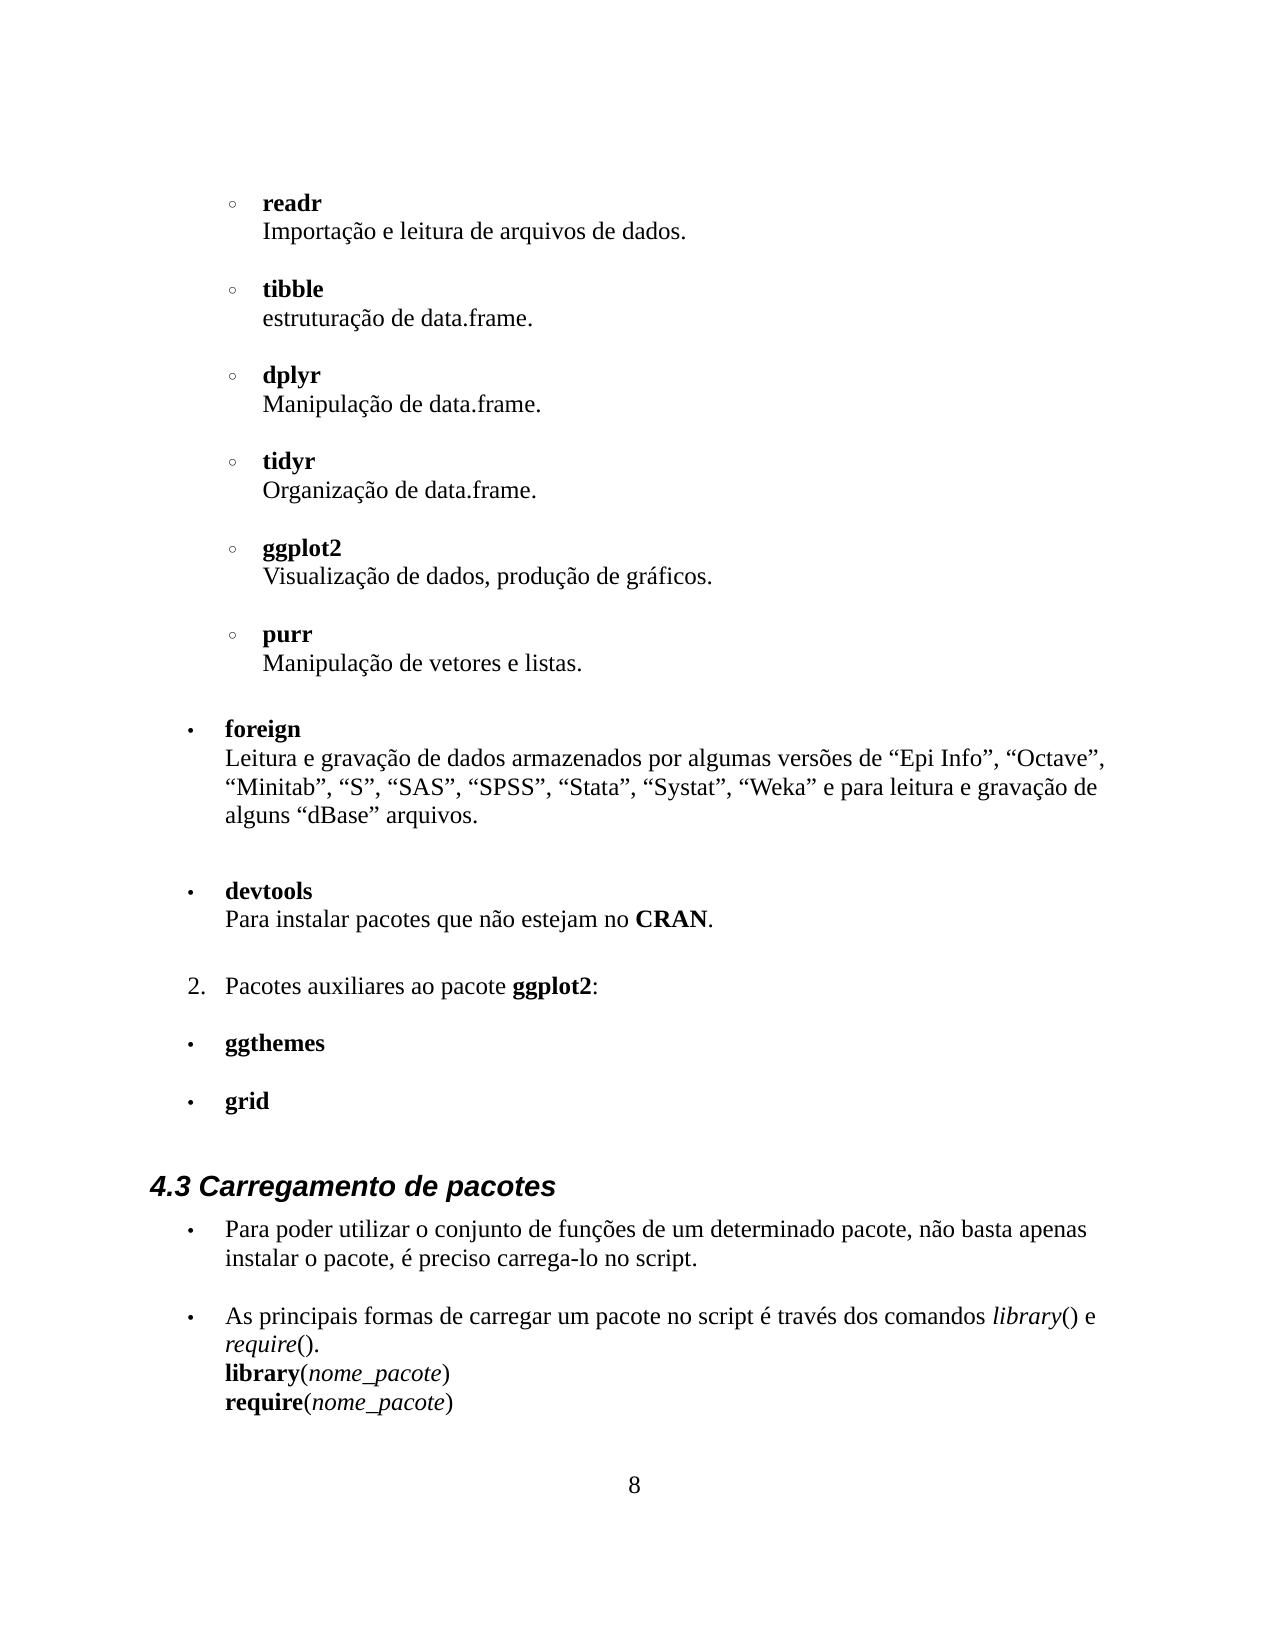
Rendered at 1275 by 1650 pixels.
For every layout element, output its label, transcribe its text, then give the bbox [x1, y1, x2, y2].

list [187, 150, 1125, 179]
list Pacotes auxiliares ao pacote ggplot2: [187, 971, 1125, 1028]
list ggthemes [187, 1028, 1125, 1086]
list Para poder utilizar o conjunto de funções de um determinado pacote, não basta apenas instalar o pacote, é preciso carrega-lo no script. [187, 1214, 1125, 1301]
list purr Manipulação de vetores e listas. [225, 619, 1125, 705]
list readr Importação e leitura de arquivos de dados. [225, 188, 1125, 274]
list devtools Para instalar pacotes que não estejam no CRAN. [187, 876, 1125, 962]
list tidyr Organização de data.frame. [225, 446, 1125, 533]
list foreign Leitura e gravação de dados armazenados por algumas versões de “Epi Info”, “Octave”, “Minitab”, “S”, “SAS”, “SPSS”, “Stata”, “Systat”, “Weka” e para leitura e gravação de alguns “dBase” arquivos. [187, 714, 1125, 858]
subtitle 4.3 Carregamento de pacotes [150, 1168, 1125, 1202]
list As principais formas de carregar um pacote no script é través dos comandos library() e require(). library(nome_pacote) require(nome_pacote) [187, 1301, 1125, 1416]
list grid [187, 1086, 1125, 1143]
list dplyr Manipulação de data.frame. [225, 360, 1125, 446]
list ggplot2 Visualização de dados, produção de gráficos. [225, 533, 1125, 619]
list tibble estruturação de data.frame. [225, 274, 1125, 360]
